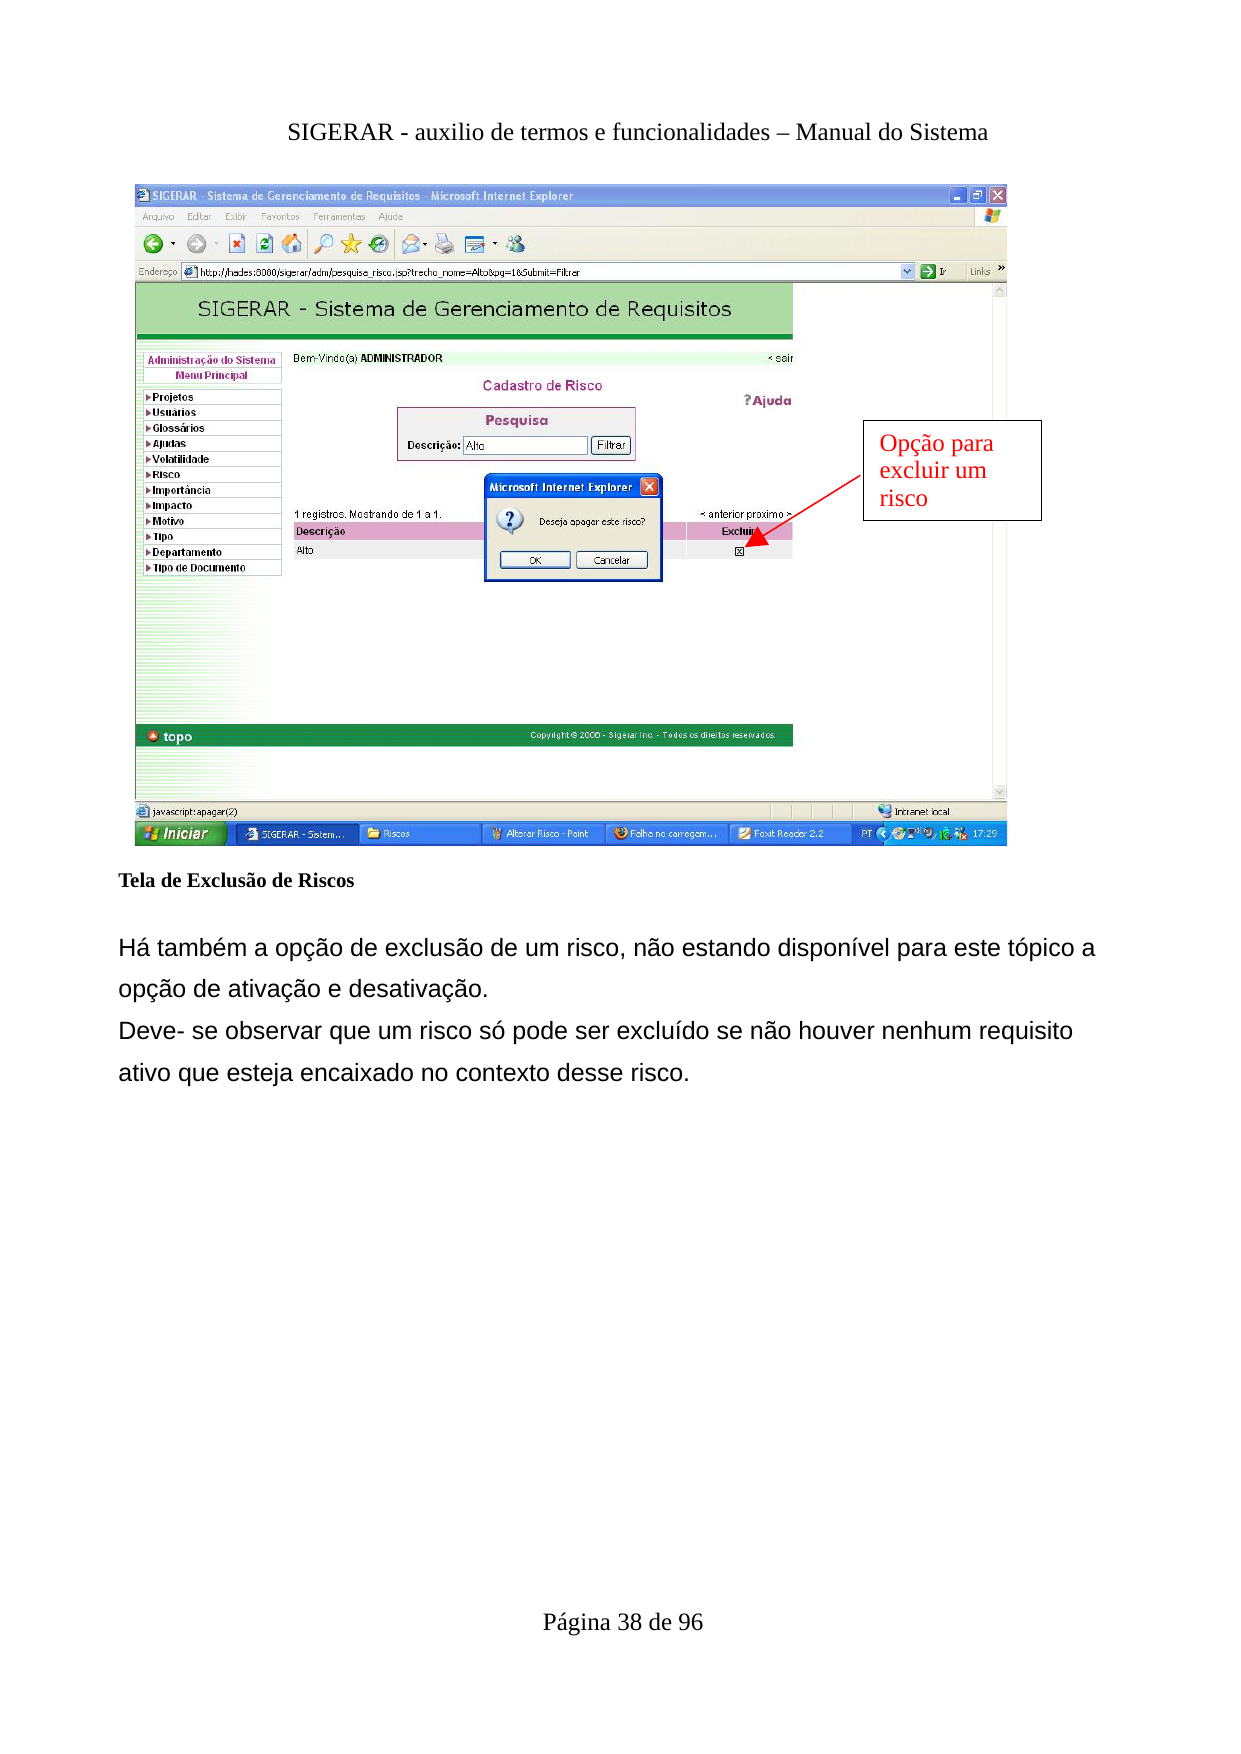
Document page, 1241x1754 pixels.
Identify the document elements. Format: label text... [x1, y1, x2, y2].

text Deve- se observar que um risco só pode ser excluído se não houver nenhum requisito ativo que esteja encaixado no contexto desse risco. [118, 1017, 1134, 1087]
text Opção para excluir um risco [879, 429, 1026, 512]
text Há também a opção de exclusão de um risco, não estando disponível para este tópico a opção de ativação e desativação. [118, 933, 1134, 1003]
picture [134, 184, 1008, 846]
text Tela de Exclusão de Riscos [118, 868, 1134, 892]
